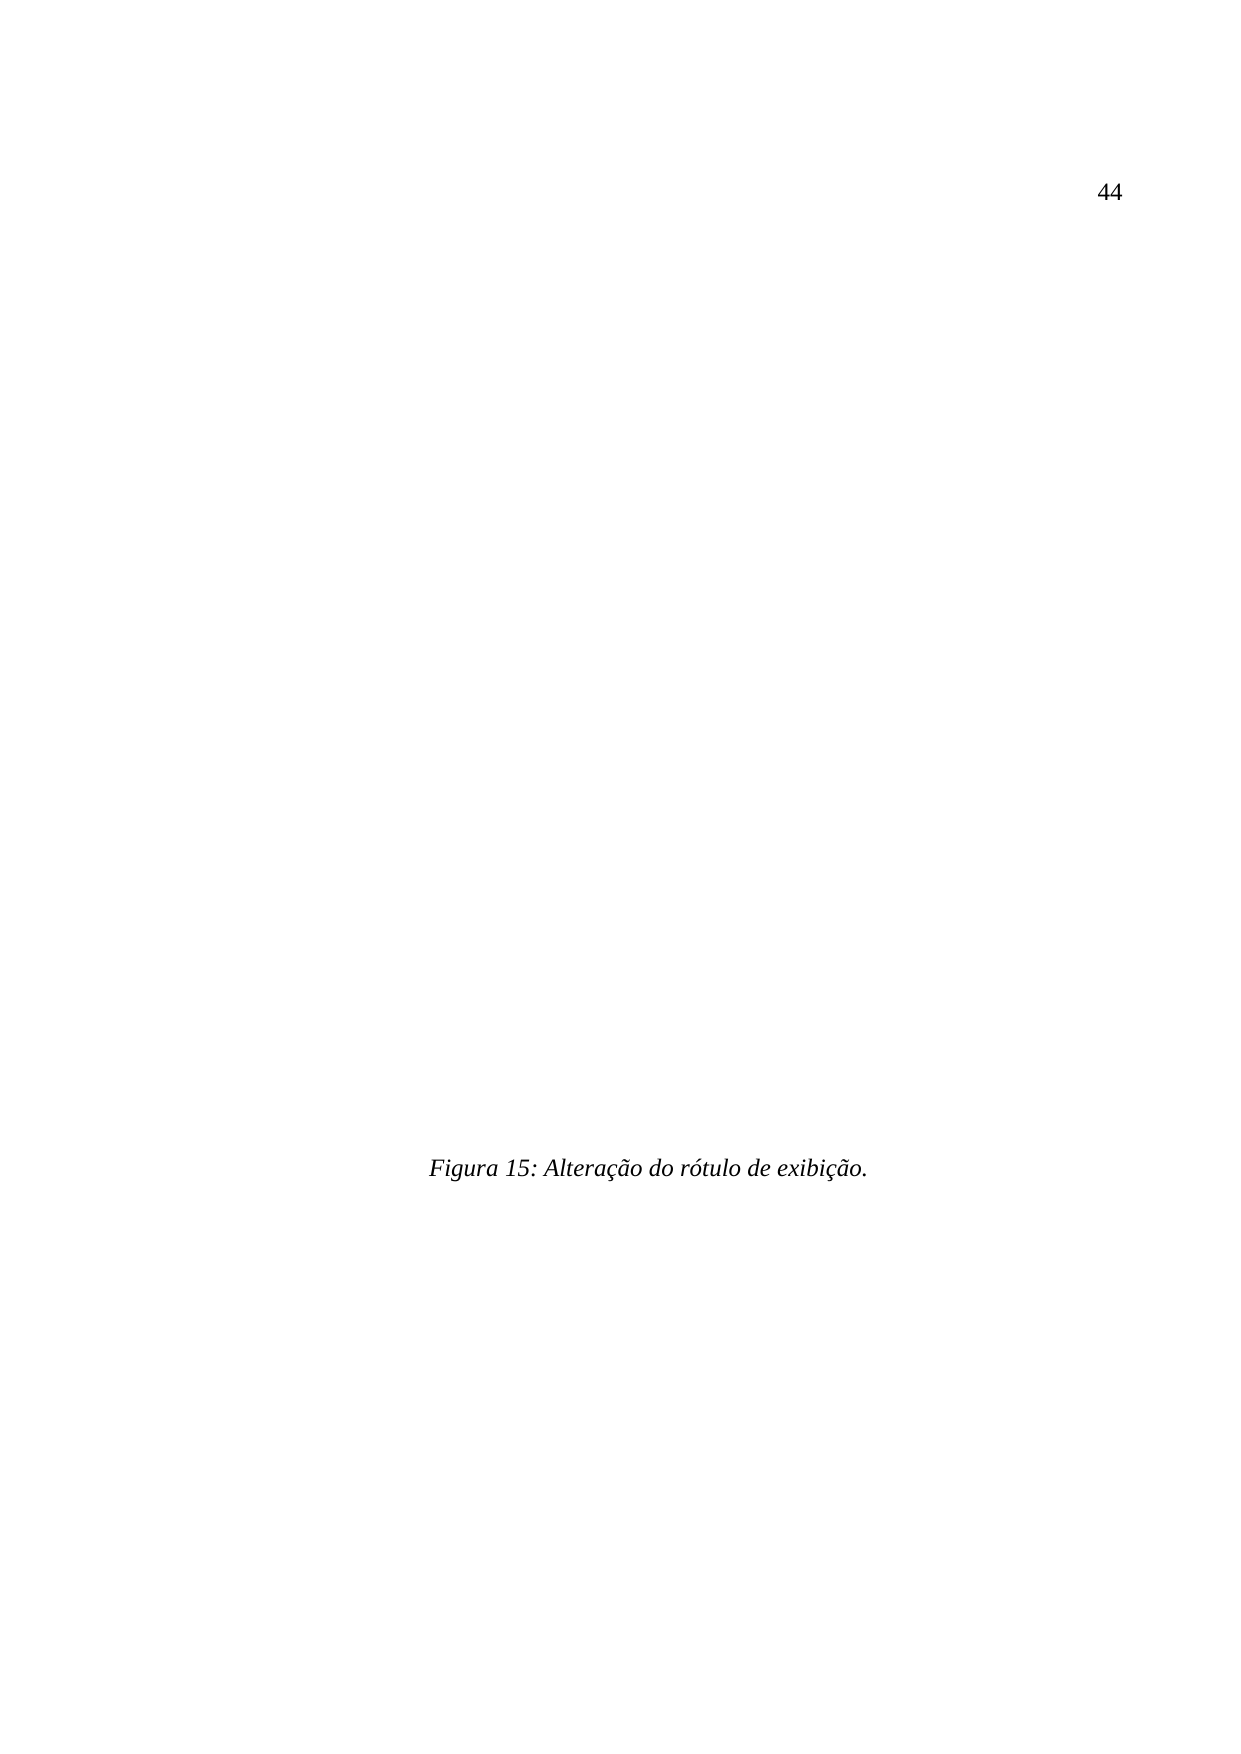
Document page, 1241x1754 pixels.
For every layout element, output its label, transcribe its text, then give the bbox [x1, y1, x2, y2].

text Figura 15: Alteração do rótulo de exibição. [177, 236, 1122, 1182]
table_header [214, 1211, 1087, 1234]
